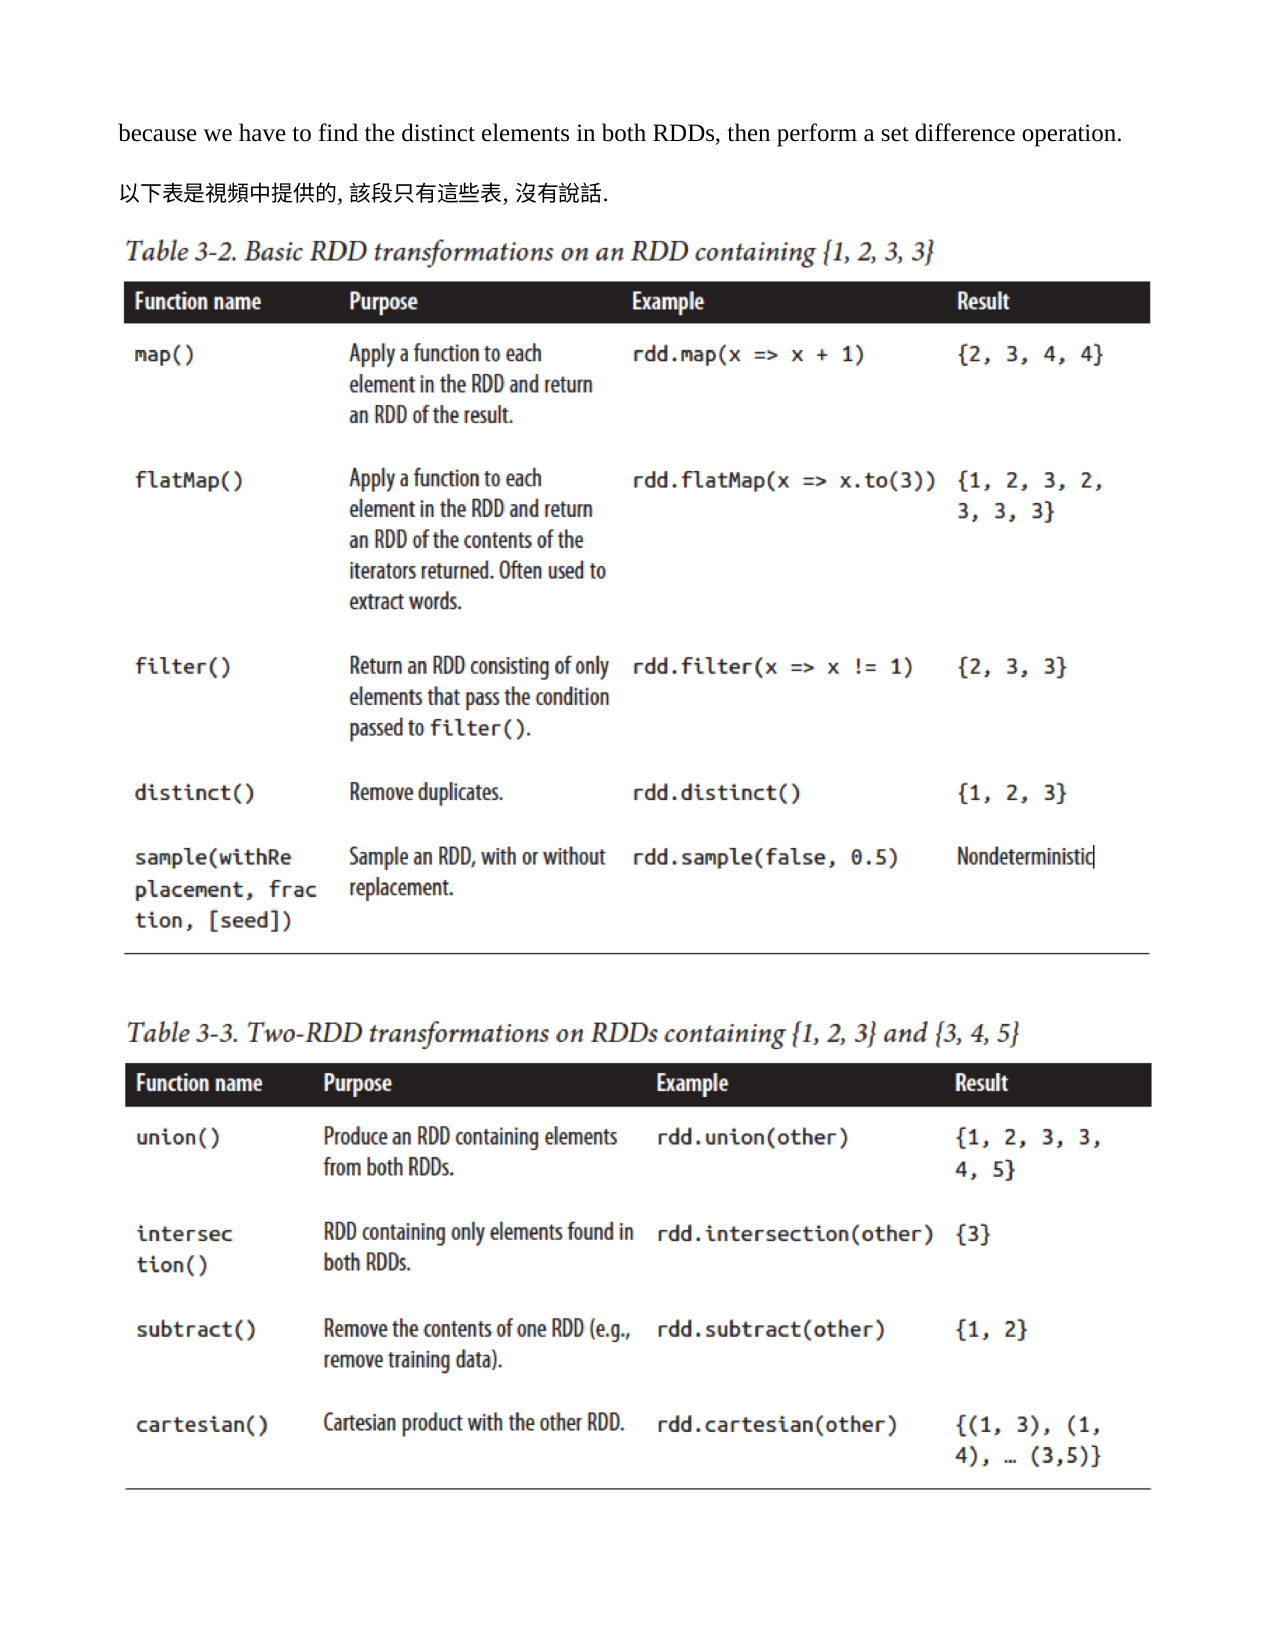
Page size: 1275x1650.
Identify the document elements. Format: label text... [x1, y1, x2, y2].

text because we have to find the distinct elements in both RDDs, then perform a set difference operation. [118, 118, 1157, 147]
picture [118, 1018, 1157, 1499]
text 以下表是視頻中提供的, 該段只有這些表, 沒有說話. [118, 176, 1157, 207]
picture [118, 236, 1157, 961]
